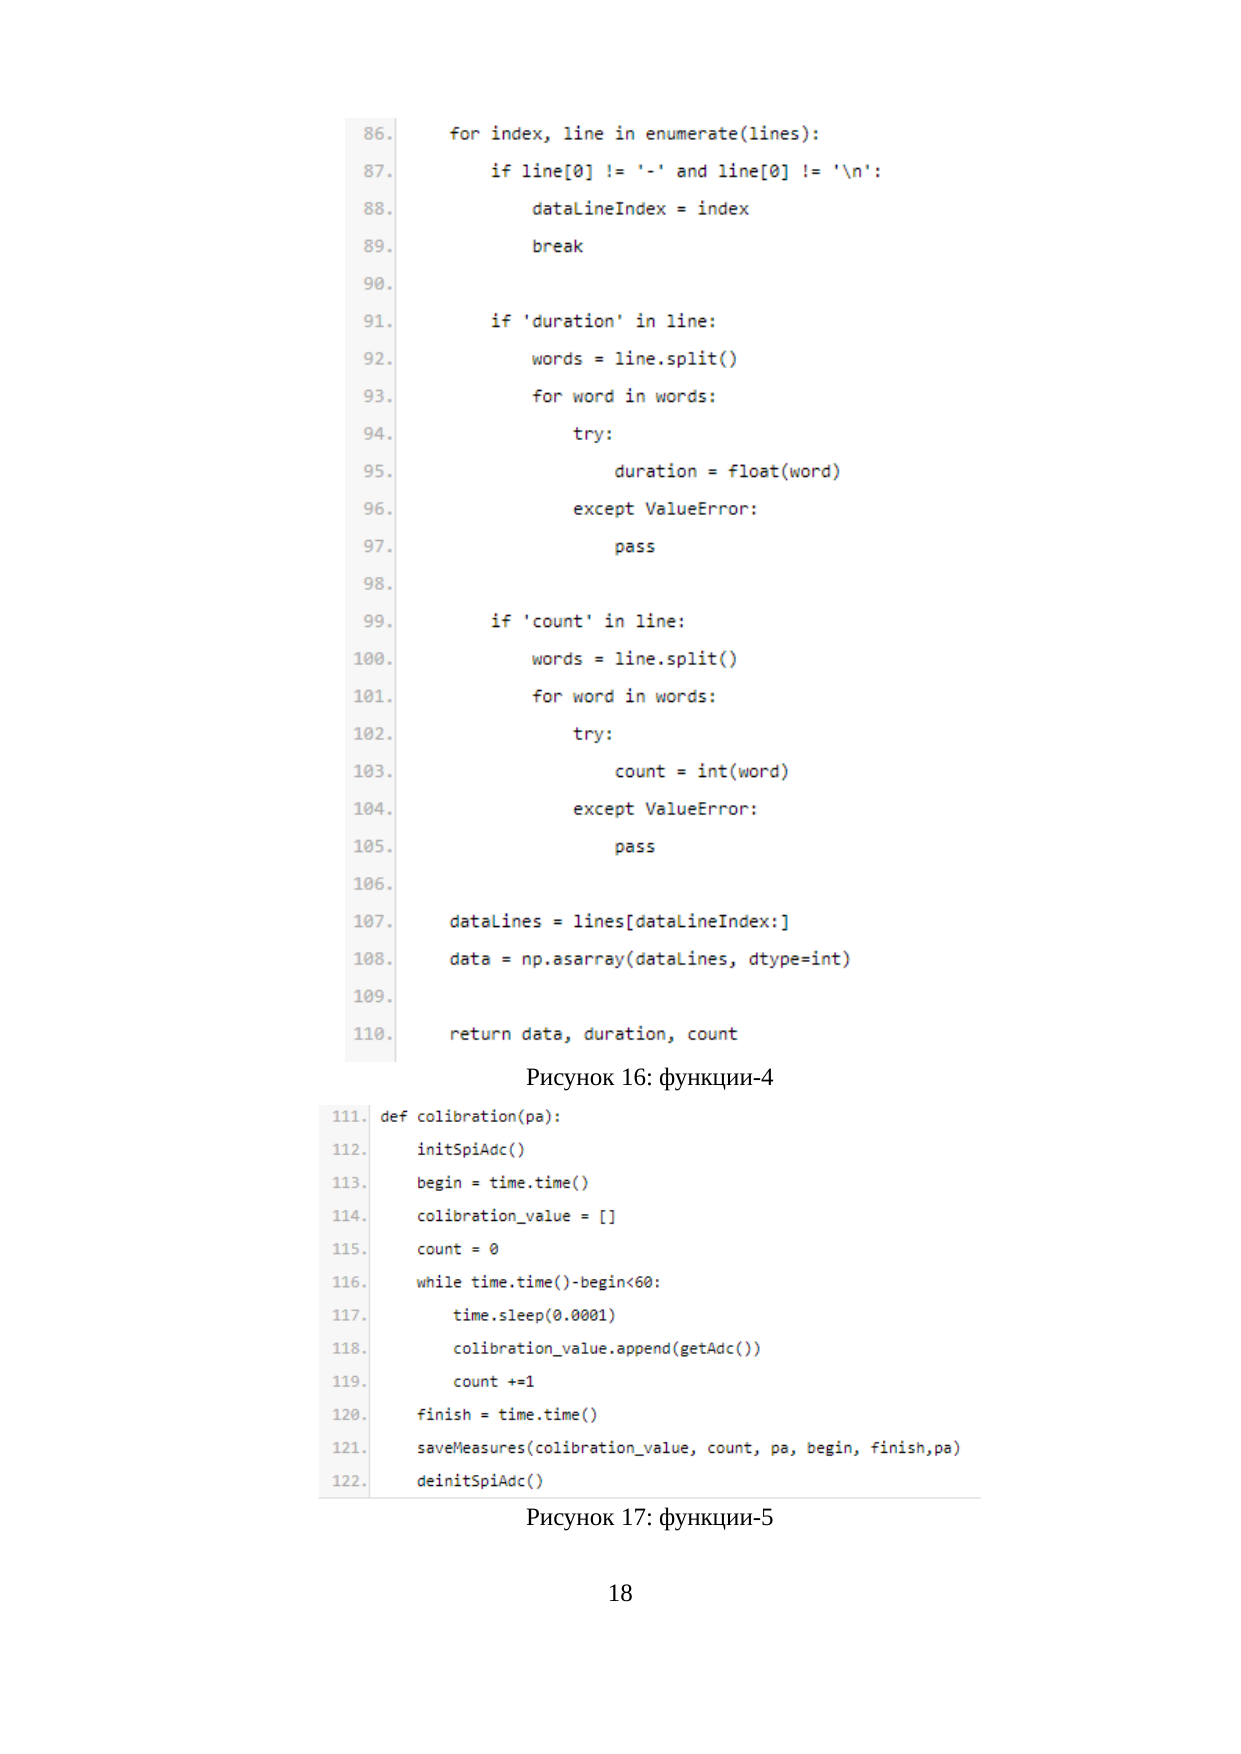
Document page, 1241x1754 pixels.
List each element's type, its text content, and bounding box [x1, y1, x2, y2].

text Рисунок 17: функции-5 [118, 1502, 1122, 1531]
text Рисунок 16: функции-4 [118, 1062, 1122, 1091]
picture [345, 118, 955, 1062]
picture [318, 1105, 981, 1503]
